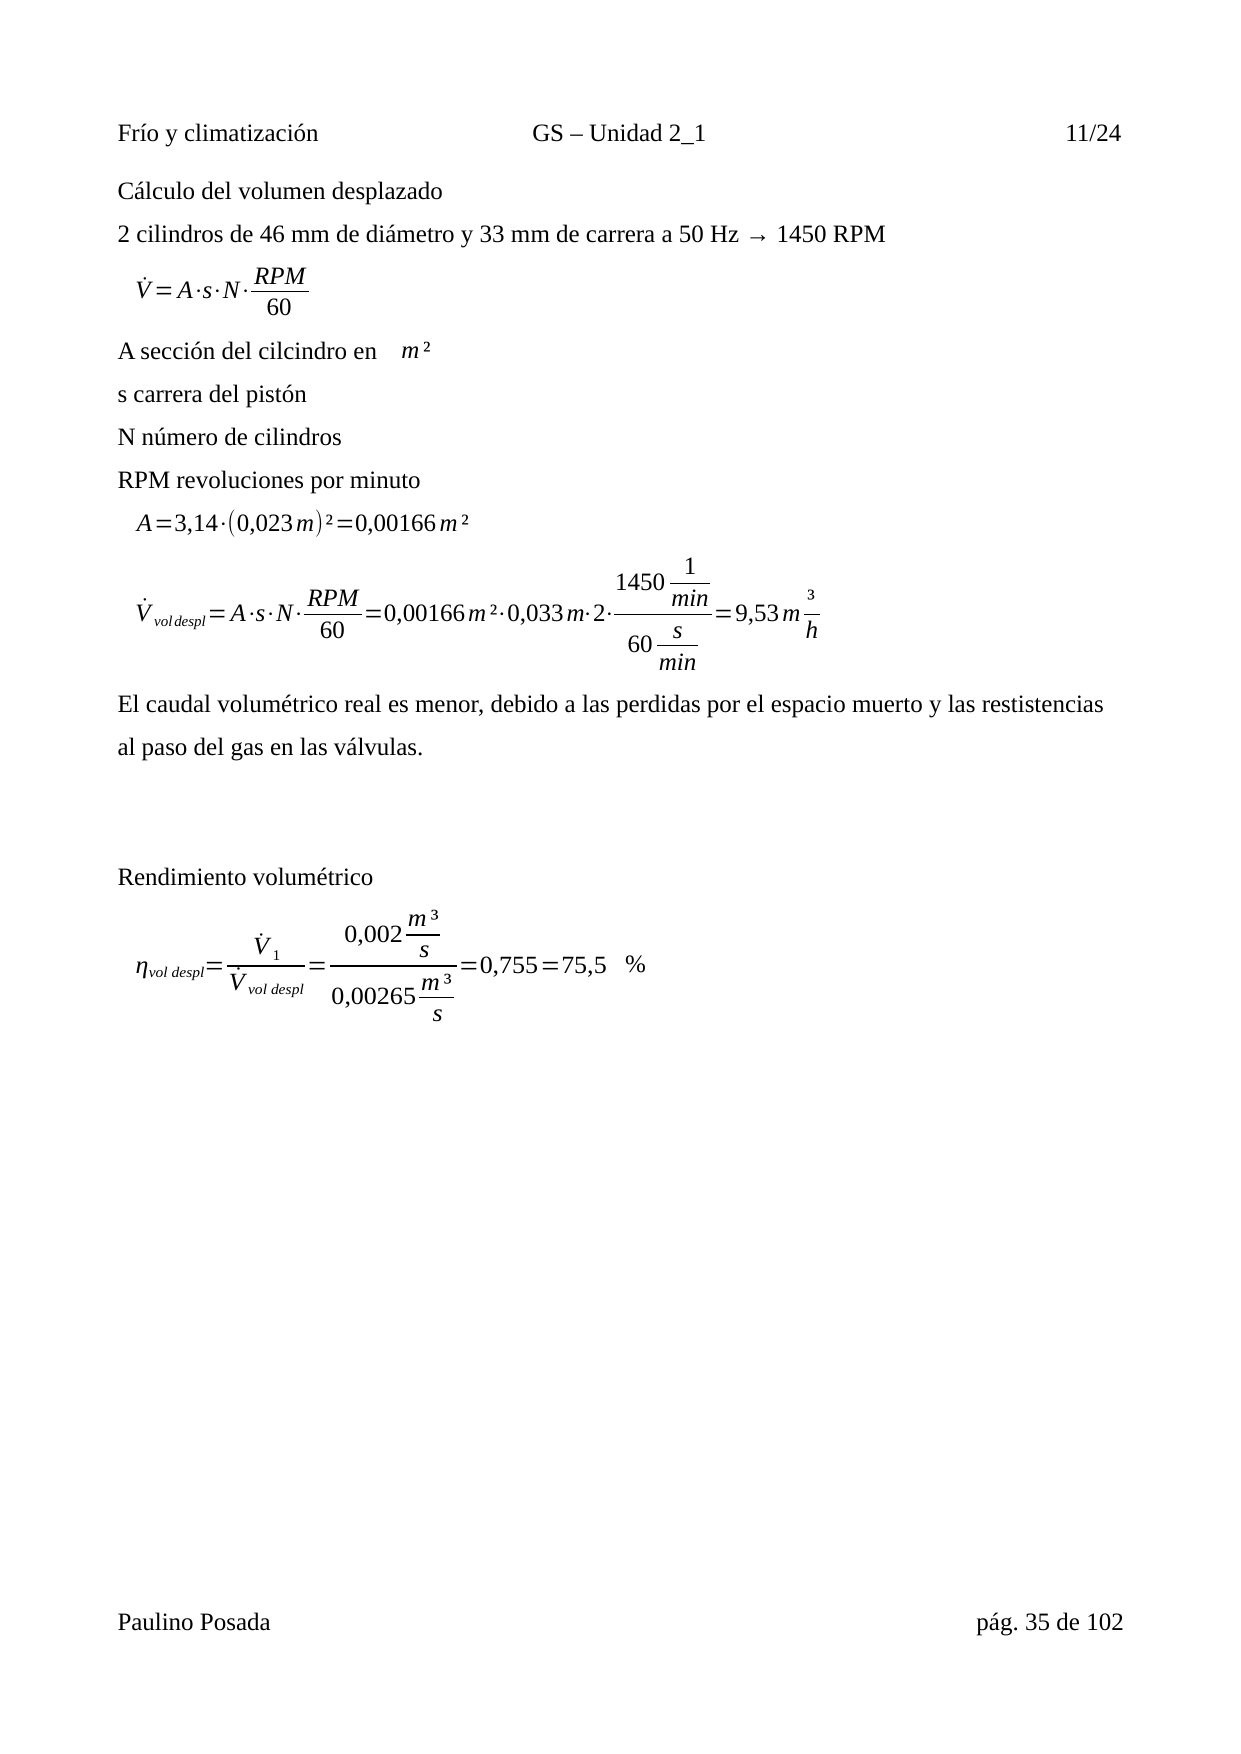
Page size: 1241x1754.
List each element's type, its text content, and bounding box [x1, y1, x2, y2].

text 2 cilindros de 46 mm de diámetro y 33 mm de carrera a 50 Hz → 1450 RPM [117, 219, 1123, 248]
text s carrera del pistón [117, 379, 1123, 408]
text % [117, 905, 1123, 1026]
text El caudal volumétrico real es menor, debido a las perdidas por el espacio muerto y las restistencias al paso del gas en las válvulas. [117, 689, 1123, 761]
text N número de cilindros [117, 422, 1123, 451]
text Rendimiento volumétrico [117, 862, 1123, 890]
text RPM revoluciones por minuto [117, 465, 1123, 494]
text A sección del cilcindro en [117, 336, 1123, 365]
text Cálculo del volumen desplazado [117, 176, 1123, 205]
